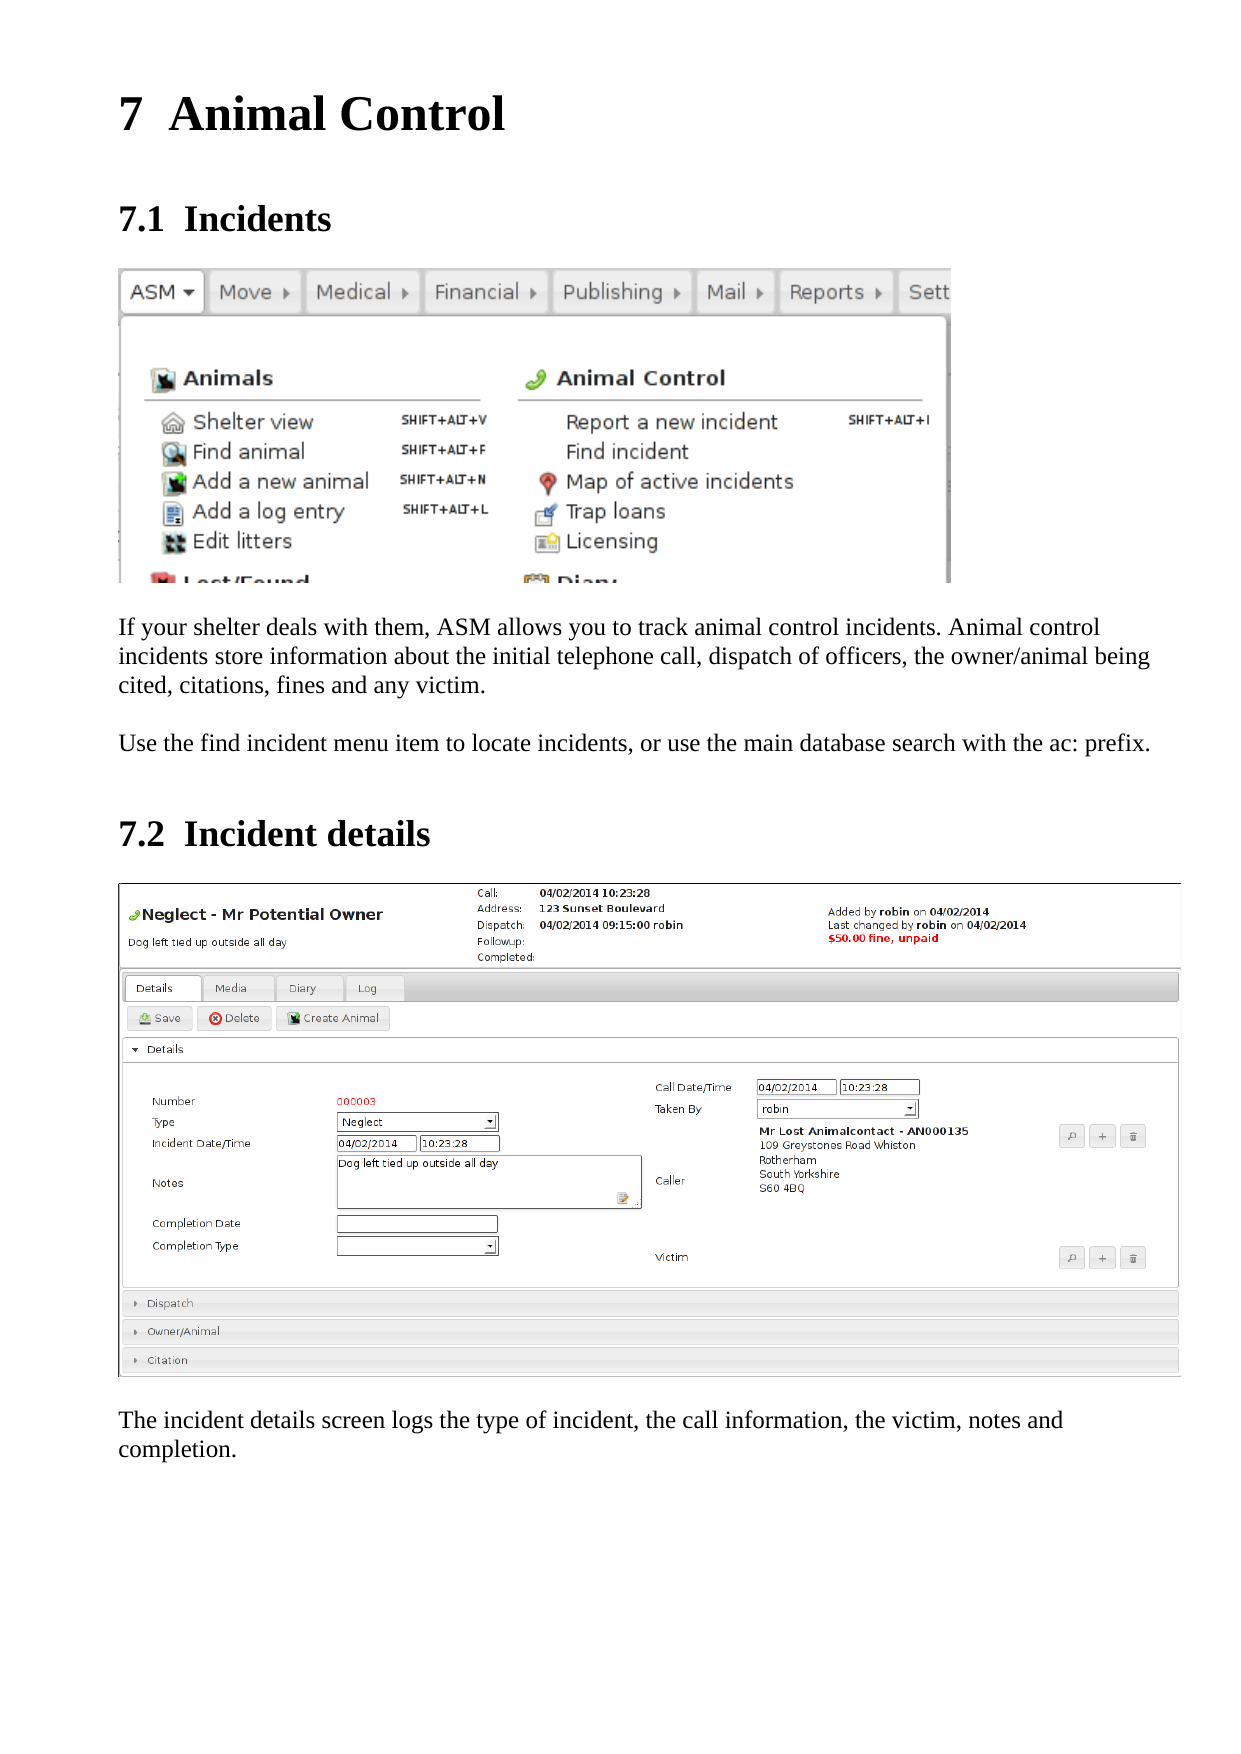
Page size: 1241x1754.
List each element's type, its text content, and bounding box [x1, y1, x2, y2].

picture [118, 268, 951, 583]
picture [118, 883, 1182, 1377]
text Use the find incident menu item to locate incidents, or use the main database search with the ac: prefix. [118, 728, 1181, 757]
subtitle Incident details [118, 811, 1181, 854]
text The incident details screen logs the type of incident, the call information, the victim, notes and completion. [118, 1377, 1181, 1463]
subtitle Incidents [118, 196, 1181, 239]
text If your shelter deals with them, ASM allows you to track animal control incidents. Animal control incidents store information about the initial telephone call, dispatch of officers, the owner/animal being cited, citations, fines and any victim. [118, 612, 1181, 698]
subtitle Animal Control [118, 84, 1181, 142]
